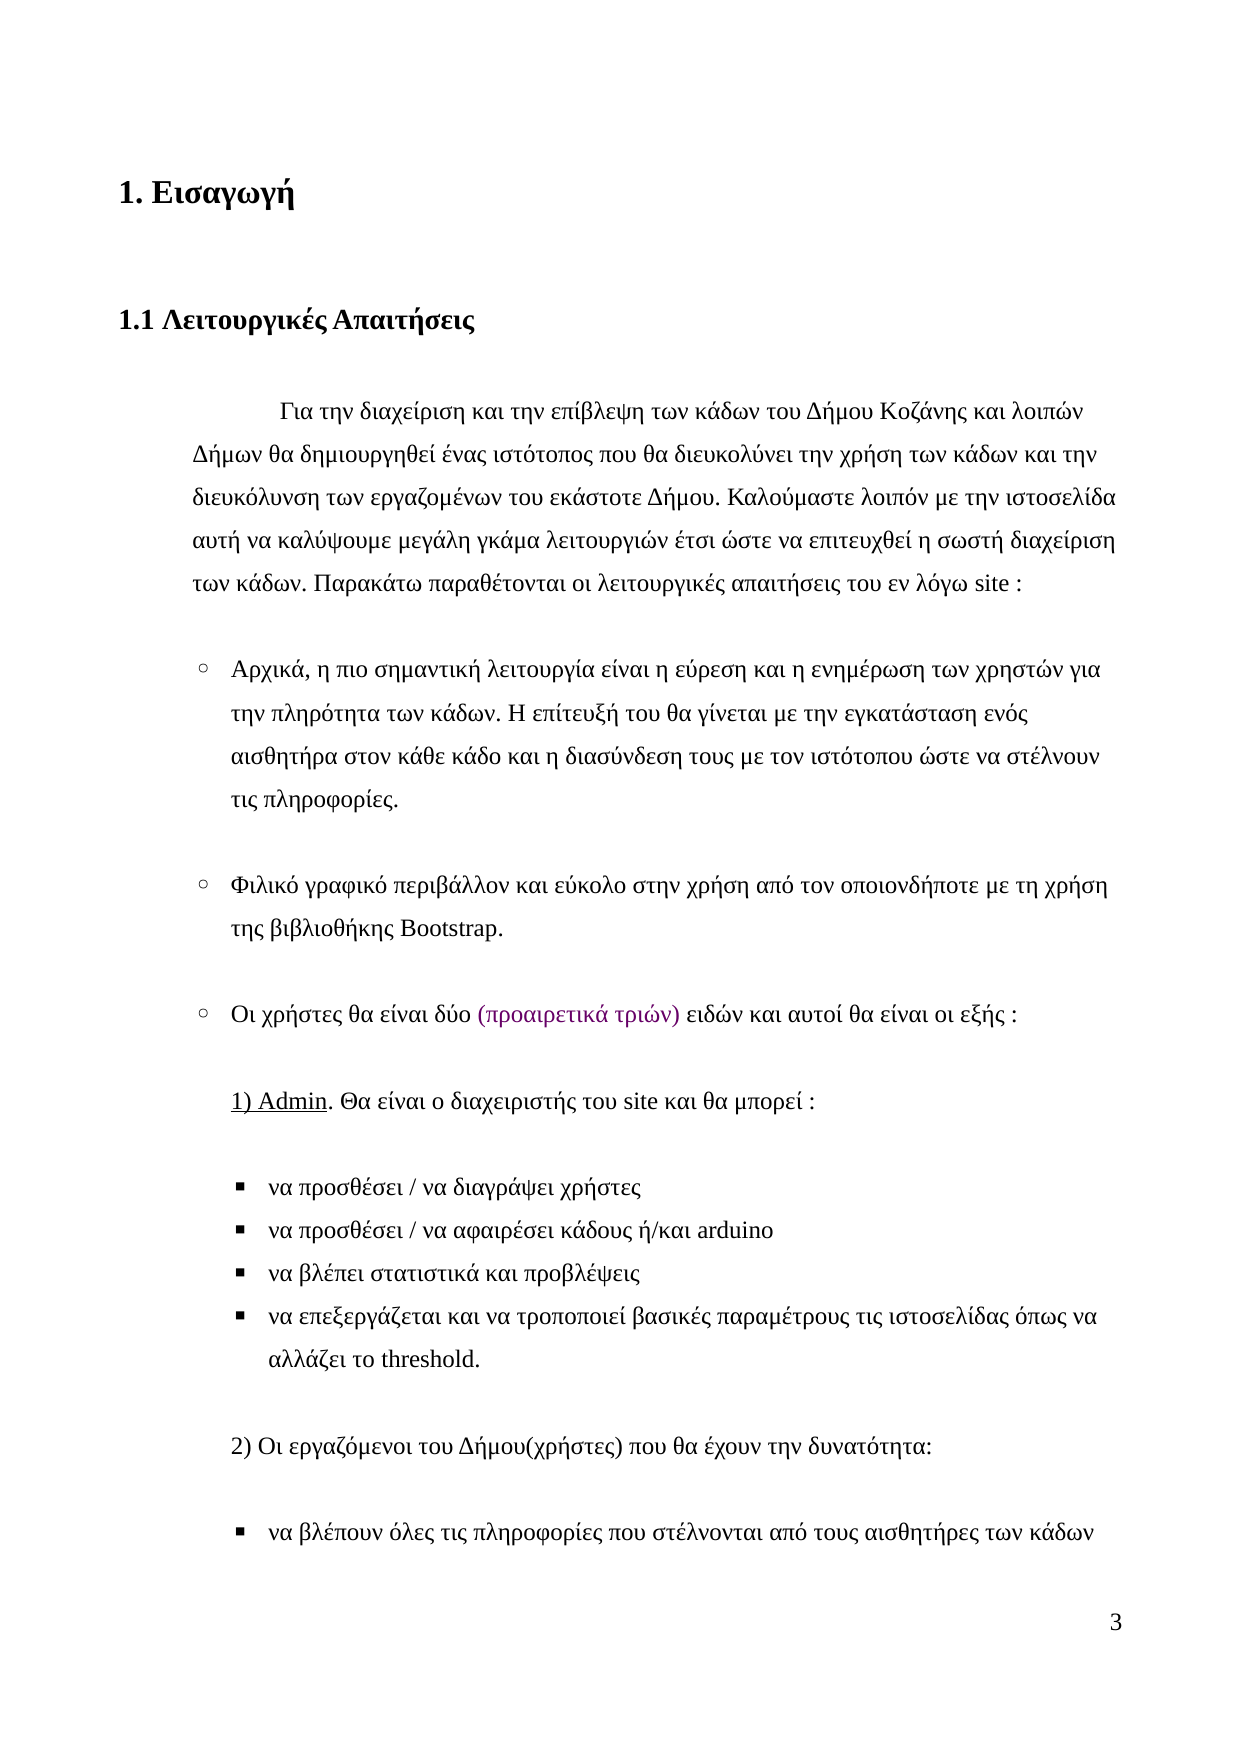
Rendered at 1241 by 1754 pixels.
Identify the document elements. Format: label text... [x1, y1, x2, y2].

list να επεξεργάζεται και να τροποποιεί βασικές παραμέτρους τις ιστοσελίδας όπως να αλλάζει το threshold. [231, 1301, 1122, 1373]
list 1) Admin. Θα είναι ο διαχειριστής του site και θα μπορεί : [193, 1086, 1122, 1114]
list να προσθέσει / να διαγράψει χρήστες [231, 1172, 1122, 1201]
list 2) Οι εργαζόμενοι του Δήμου(χρήστες) που θα έχουν την δυνατότητα: [193, 1431, 1122, 1459]
text Για την διαχείριση και την επίβλεψη των κάδων του Δήμου Κοζάνης και λοιπών Δήμων θα δημιουργηθεί ένας ιστότοπος που θα διευκολύνει την χρήση των κάδων και την διευκόλυνση των εργαζομένων του εκάστοτε Δήμου. Καλούμαστε λοιπόν με την ιστοσελίδα αυτή να καλύψουμε μεγάλη γκάμα λειτουργιών έτσι ώστε να επιτευχθεί η σωστή διαχείριση των κάδων. Παρακάτω παραθέτονται οι λειτουργικές απαιτήσεις του εν λόγω site : [192, 396, 1122, 597]
list Φιλικό γραφικό περιβάλλον και εύκολο στην χρήση από τον οποιονδήποτε με τη χρήση της βιβλιοθήκης Bootstrap. [193, 870, 1122, 942]
subtitle 1. Εισαγωγή [118, 172, 1122, 210]
list να βλέπουν όλες τις πληροφορίες που στέλνονται από τους αισθητήρες των κάδων [231, 1517, 1122, 1546]
list να προσθέσει / να αφαιρέσει κάδους ή/και arduino [231, 1215, 1122, 1244]
subtitle 1.1 Λειτουργικές Απαιτήσεις [118, 302, 1122, 336]
list Αρχικά, η πιο σημαντική λειτουργία είναι η εύρεση και η ενημέρωση των χρηστών για την πληρότητα των κάδων. Η επίτευξή του θα γίνεται με την εγκατάσταση ενός αισθητήρα στον κάθε κάδο και η διασύνδεση τους με τον ιστότοπου ώστε να στέλνουν τις πληροφορίες. [193, 654, 1122, 813]
list Οι χρήστες θα είναι δύο (προαιρετικά τριών) ειδών και αυτοί θα είναι οι εξής : [193, 999, 1122, 1028]
list να βλέπει στατιστικά και προβλέψεις [231, 1258, 1122, 1287]
